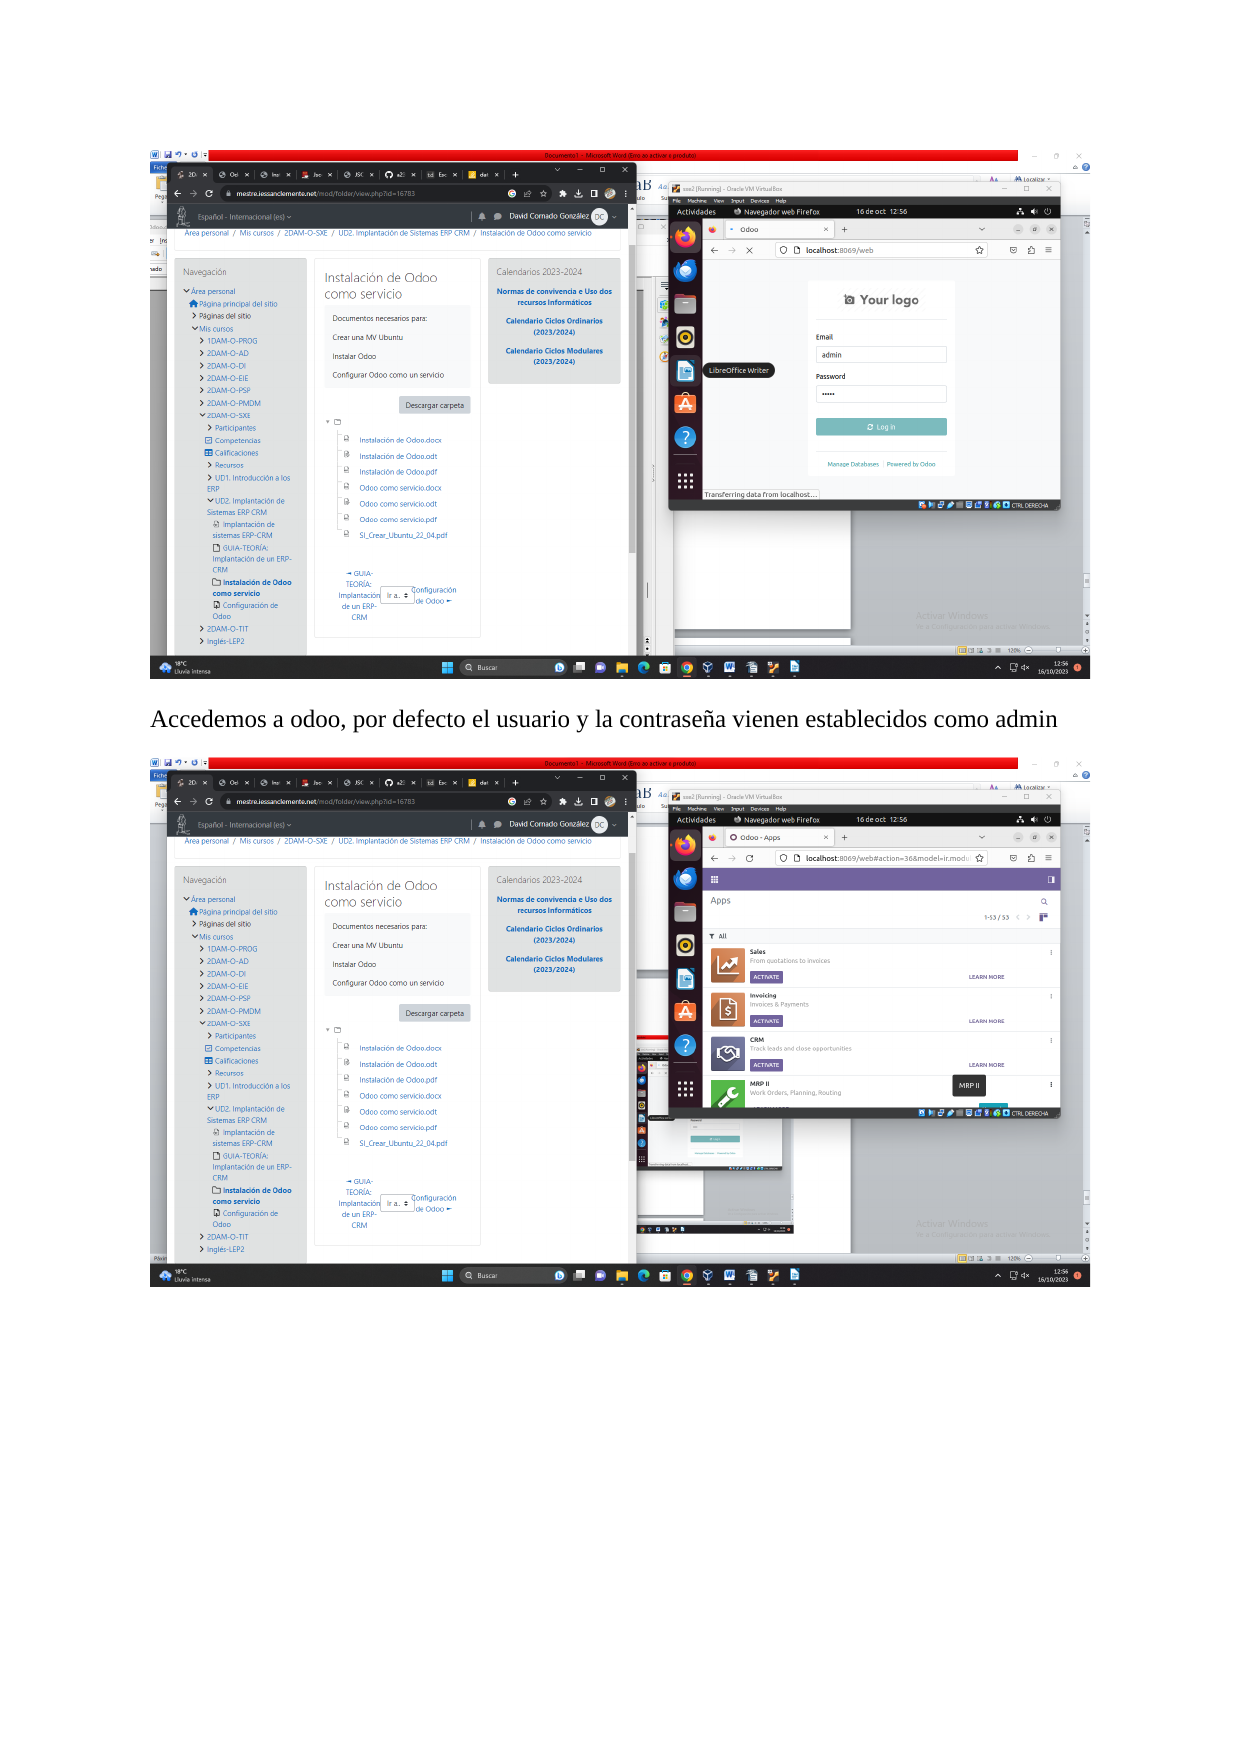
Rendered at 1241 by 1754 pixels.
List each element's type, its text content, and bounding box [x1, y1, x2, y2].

text Accedemos a odoo, por defecto el usuario y la contraseña vienen establecidos como admin [150, 704, 1090, 733]
picture [150, 150, 1091, 679]
picture [150, 757, 1091, 1287]
